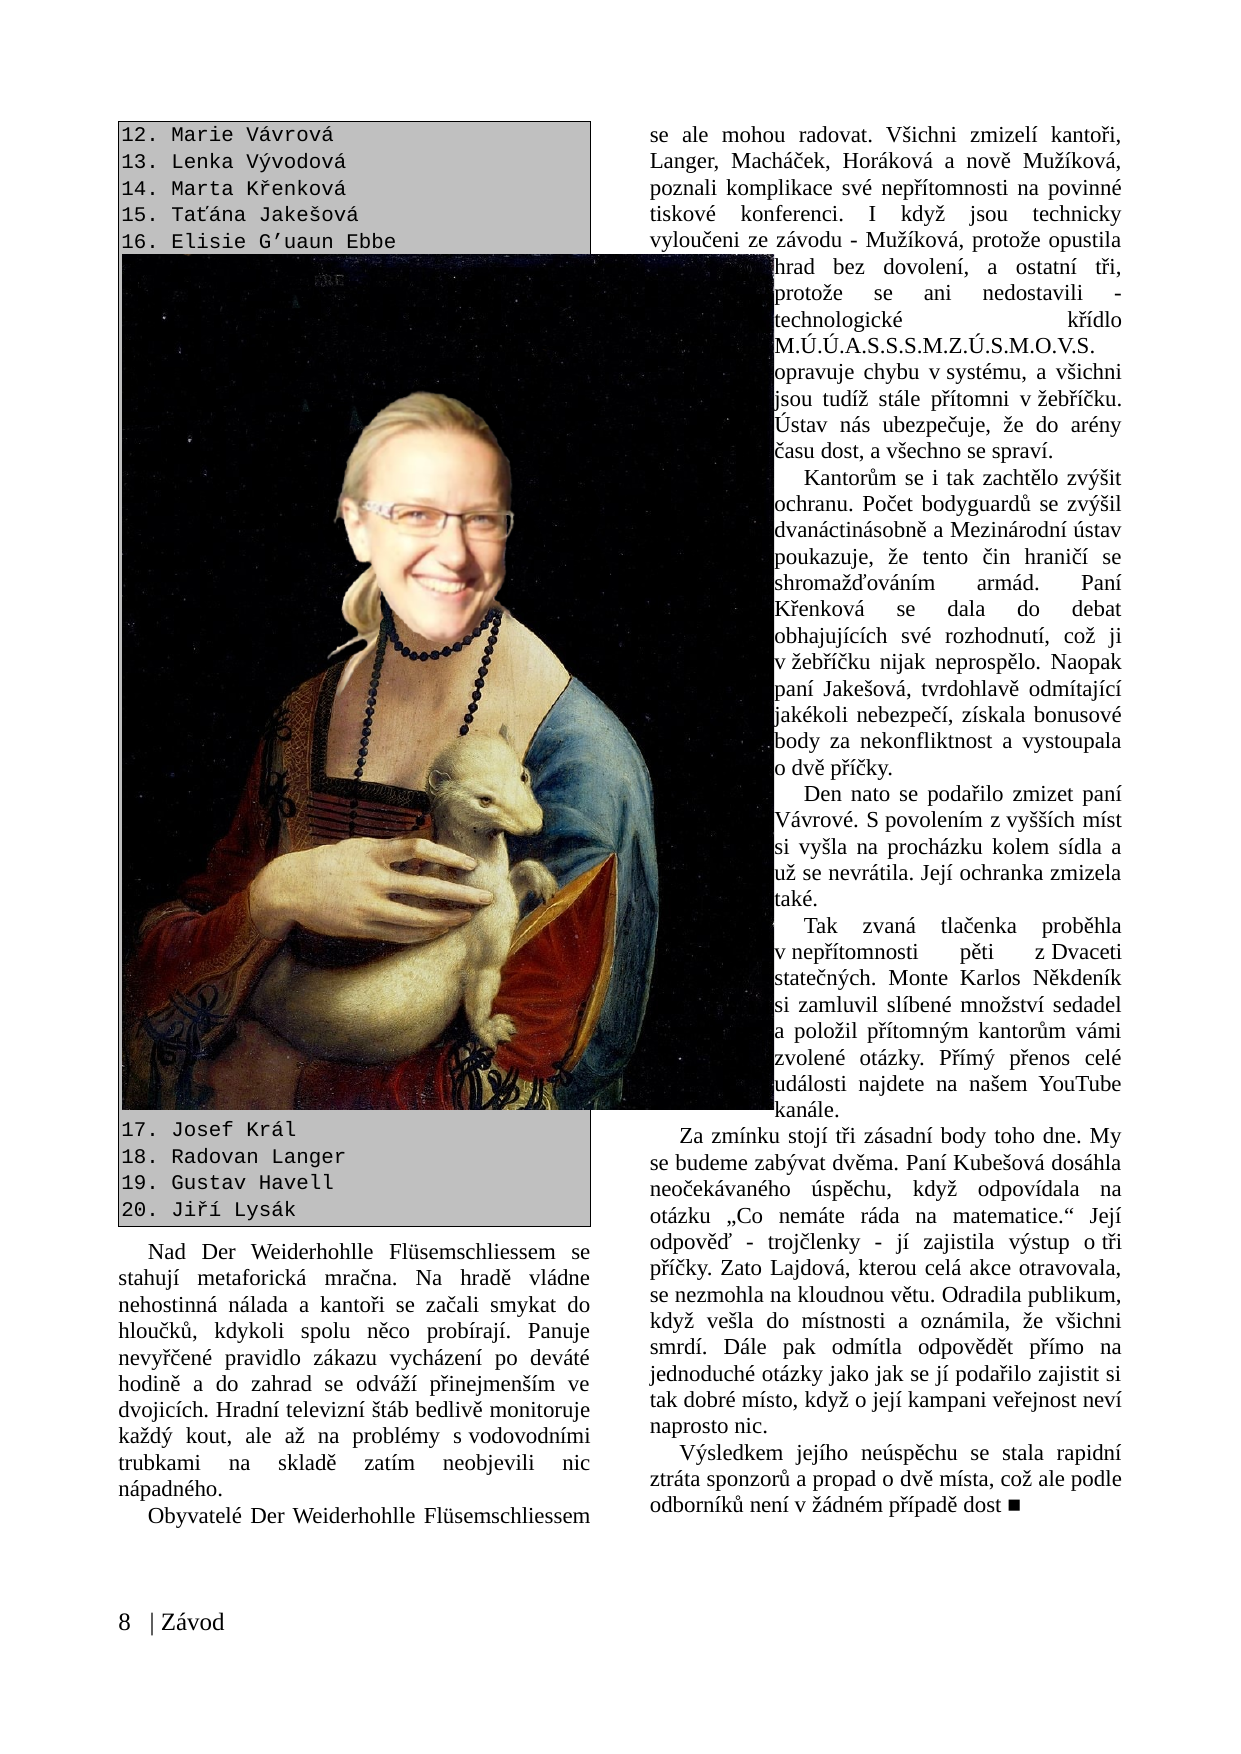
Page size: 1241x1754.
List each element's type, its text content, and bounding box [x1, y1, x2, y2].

text Tak zvaná tlačenka proběhla v nepřítomnosti pěti z Dvaceti statečných. Monte Karlos Někdeník si zamluvil slíbené množství sedadel a položil přítomným kantorům vámi zvolené otázky. Přímý přenos celé události najdete na našem YouTube kanále. [649, 912, 1122, 1123]
text 18. Radovan Langer [119, 1143, 590, 1169]
text 14. Marta Křenková [119, 174, 590, 201]
text Výsledkem jejího neúspěchu se stala rapidní ztráta sponzorů a propad o dvě místa, což ale podle odborníků není v žádném případě dost ■ [649, 1439, 1122, 1518]
text se ale mohou radovat. Všichni zmizelí kantoři, Langer, Macháček, Horáková a nově Mužíková, poznali komplikace své nepřítomnosti na povinné tiskové konferenci. I když jsou technicky vyloučeni ze závodu - Mužíková, protože opustila hrad bez dovolení, a ostatní tři, protože se ani nedostavili - technologické křídlo M.Ú.Ú.A.S.S.S.M.Z.Ú.S.M.O.V.S. opravuje chybu v systému, a všichni jsou tudíž stále přítomni v žebříčku. Ústav nás ubezpečuje, že do arény času dost, a všechno se spraví. [649, 121, 1122, 464]
text 19. Gustav Havell [119, 1169, 590, 1196]
picture [122, 254, 775, 1101]
text Za zmínku stojí tři zásadní body toho dne. My se budeme zabývat dvěma. Paní Kubešová dosáhla neočekávaného úspěchu, když odpovídala na otázku „Co nemáte ráda na matematice.“ Její odpověď - trojčlenky - jí zajistila výstup o tři příčky. Zato Lajdová, kterou celá akce otravovala, se nezmohla na kloudnou větu. Odradila publikum, když vešla do místnosti a oznámila, že všichni smrdí. Dále pak odmítla odpovědět přímo na jednoduché otázky jako jak se jí podařilo zajistit si tak dobré místo, když o její kampani veřejnost neví naprosto nic. [649, 1123, 1122, 1439]
text Den nato se podařilo zmizet paní Vávrové. S povolením z vyšších míst si vyšla na procházku kolem sídla a už se nevrátila. Její ochranka zmizela také. [775, 780, 1122, 912]
text Kantorům se i tak zachtělo zvýšit ochranu. Počet bodyguardů se zvýšil dvanáctinásobně a Mezinárodní ústav poukazuje, že tento čin hraničí se shromažďováním armád. Paní Křenková se dala do debat obhajujících své rozhodnutí, což ji v žebříčku nijak neprospělo. Naopak paní Jakešová, tvrdohlavě odmítající jakékoli nebezpečí, získala bonusové body za nekonfliktnost a vystoupala o dvě příčky. [775, 464, 1122, 780]
text 20. Jiří Lysák [119, 1196, 590, 1226]
text 17. Josef Král [119, 254, 590, 1143]
text 16. Elisie G’uaun Ebbe [119, 228, 590, 254]
text 15. Taťána Jakešová [119, 201, 590, 228]
text 12. Marie Vávrová [119, 122, 590, 148]
text Nad Der Weiderhohlle Flüsemschliessem se stahují metaforická mračna. Na hradě vládne nehostinná nálada a kantoři se začali smykat do hloučků, kdykoli spolu něco probírají. Panuje nevyřčené pravidlo zákazu vycházení po deváté hodině a do zahrad se odváží přinejmenším ve dvojicích. Hradní televizní štáb bedlivě monitoruje každý kout, ale až na problémy s vodovodními trubkami na skladě zatím neobjevili nic nápadného. [118, 1238, 591, 1502]
text 13. Lenka Vývodová [119, 148, 590, 174]
text Obyvatelé Der Weiderhohlle Flüsemschliessem [118, 1502, 591, 1528]
